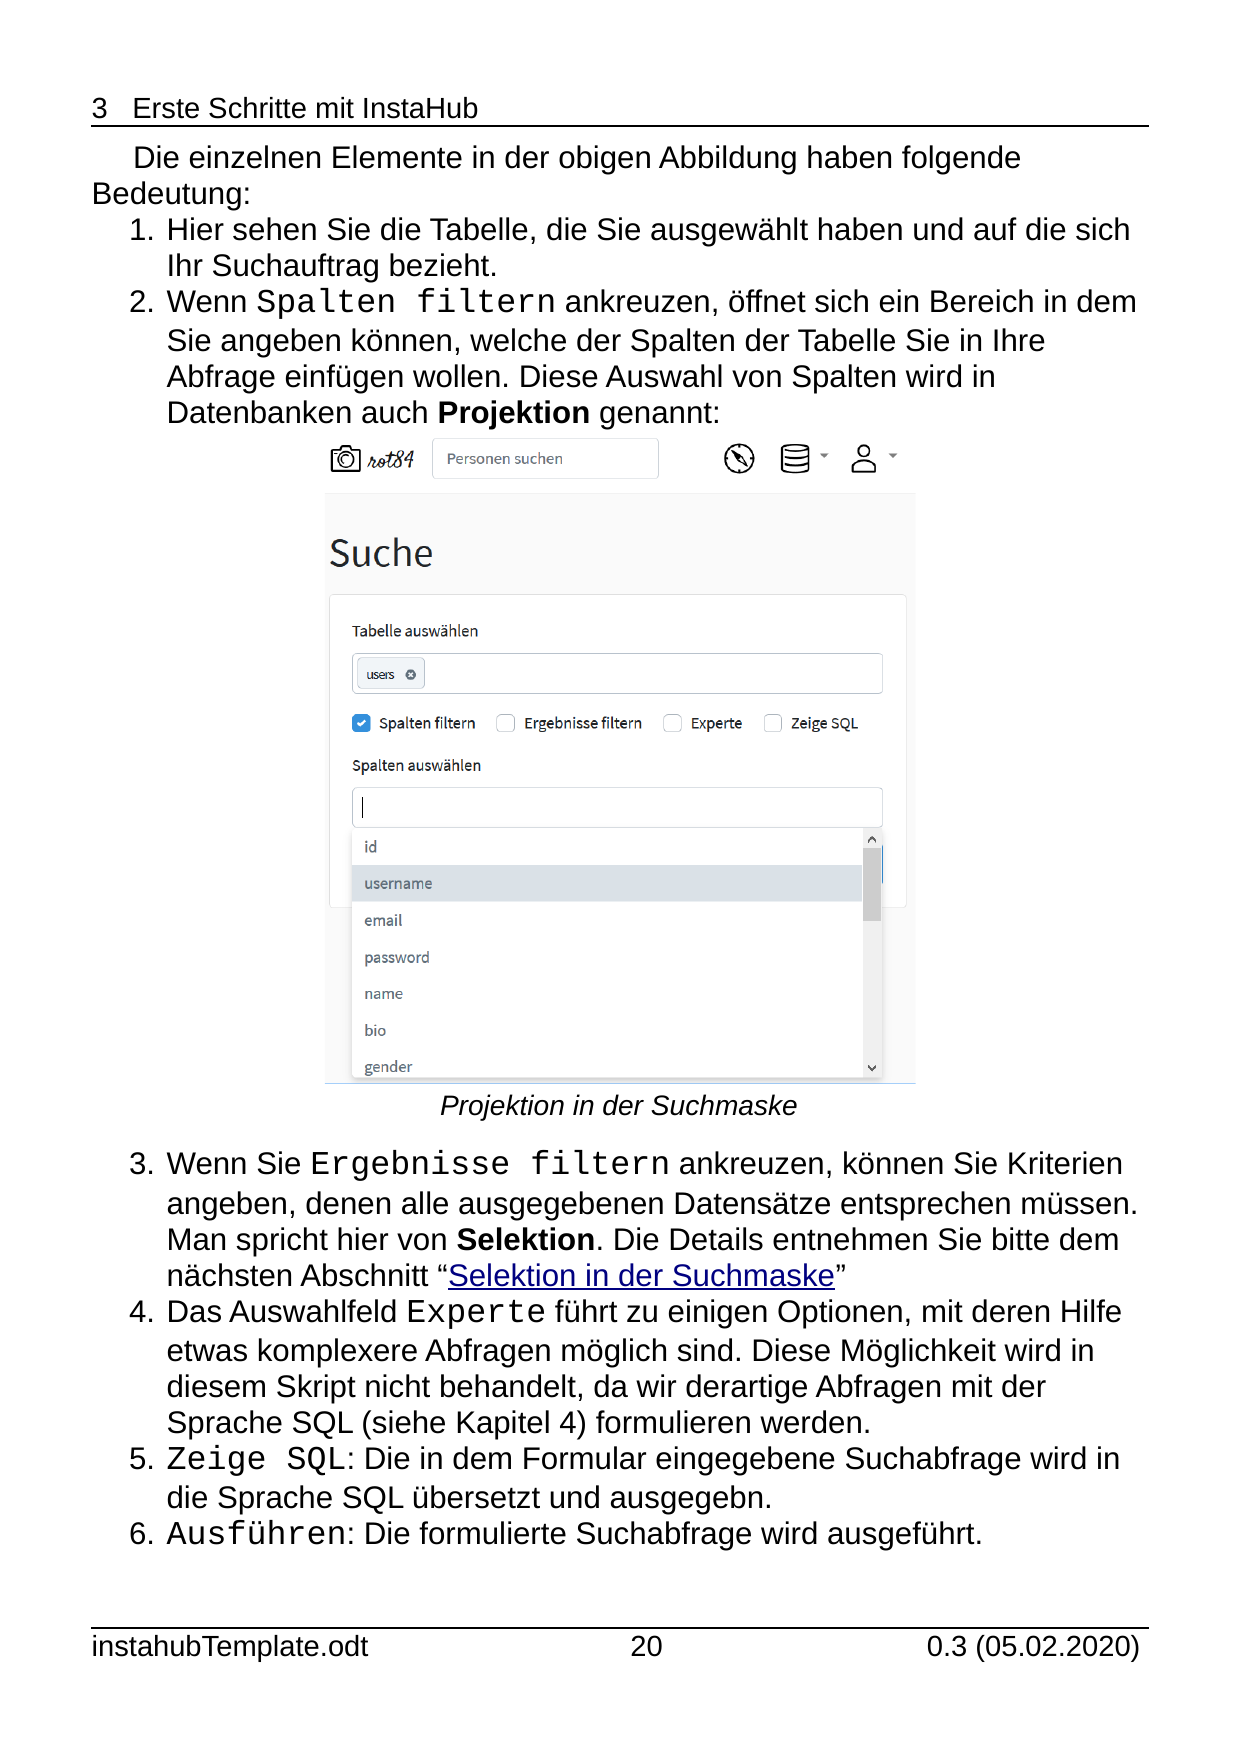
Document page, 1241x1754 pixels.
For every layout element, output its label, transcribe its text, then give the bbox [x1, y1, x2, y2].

list Zeige SQL: Die in dem Formular eingegebene Suchabfrage wird in die Sprache SQL übersetzt und ausgegebn. [129, 1440, 1149, 1515]
list Ausführen: Die formulierte Suchabfrage wird ausgeführt. [129, 1515, 1149, 1555]
text Projektion in der Suchmaske [91, 1089, 1149, 1122]
list Wenn Spalten filtern ankreuzen, öffnet sich ein Bereich in dem Sie angeben können, welche der Spalten der Tabelle Sie in Ihre Abfrage einfügen wollen. Diese Auswahl von Spalten wird in Datenbanken auch Projektion genannt: [129, 283, 1149, 430]
picture [324, 430, 916, 1084]
text Die einzelnen Elemente in der obigen Abbildung haben folgende Bedeutung: [91, 139, 1149, 211]
list Wenn Sie Ergebnisse filtern ankreuzen, können Sie Kriterien angeben, denen alle ausgegebenen Datensätze entsprechen müssen. Man spricht hier von Selektion. Die Details entnehmen Sie bitte dem nächsten Abschnitt “Selektion in der Suchmaske” [129, 1145, 1149, 1293]
list Hier sehen Sie die Tabelle, die Sie ausgewählt haben und auf die sich Ihr Suchauftrag bezieht. [129, 211, 1149, 283]
list Das Auswahlfeld Experte führt zu einigen Optionen, mit deren Hilfe etwas komplexere Abfragen möglich sind. Diese Möglichkeit wird in diesem Skript nicht behandelt, da wir derartige Abfragen mit der Sprache SQL (siehe Kapitel 4) formulieren werden. [129, 1293, 1149, 1440]
